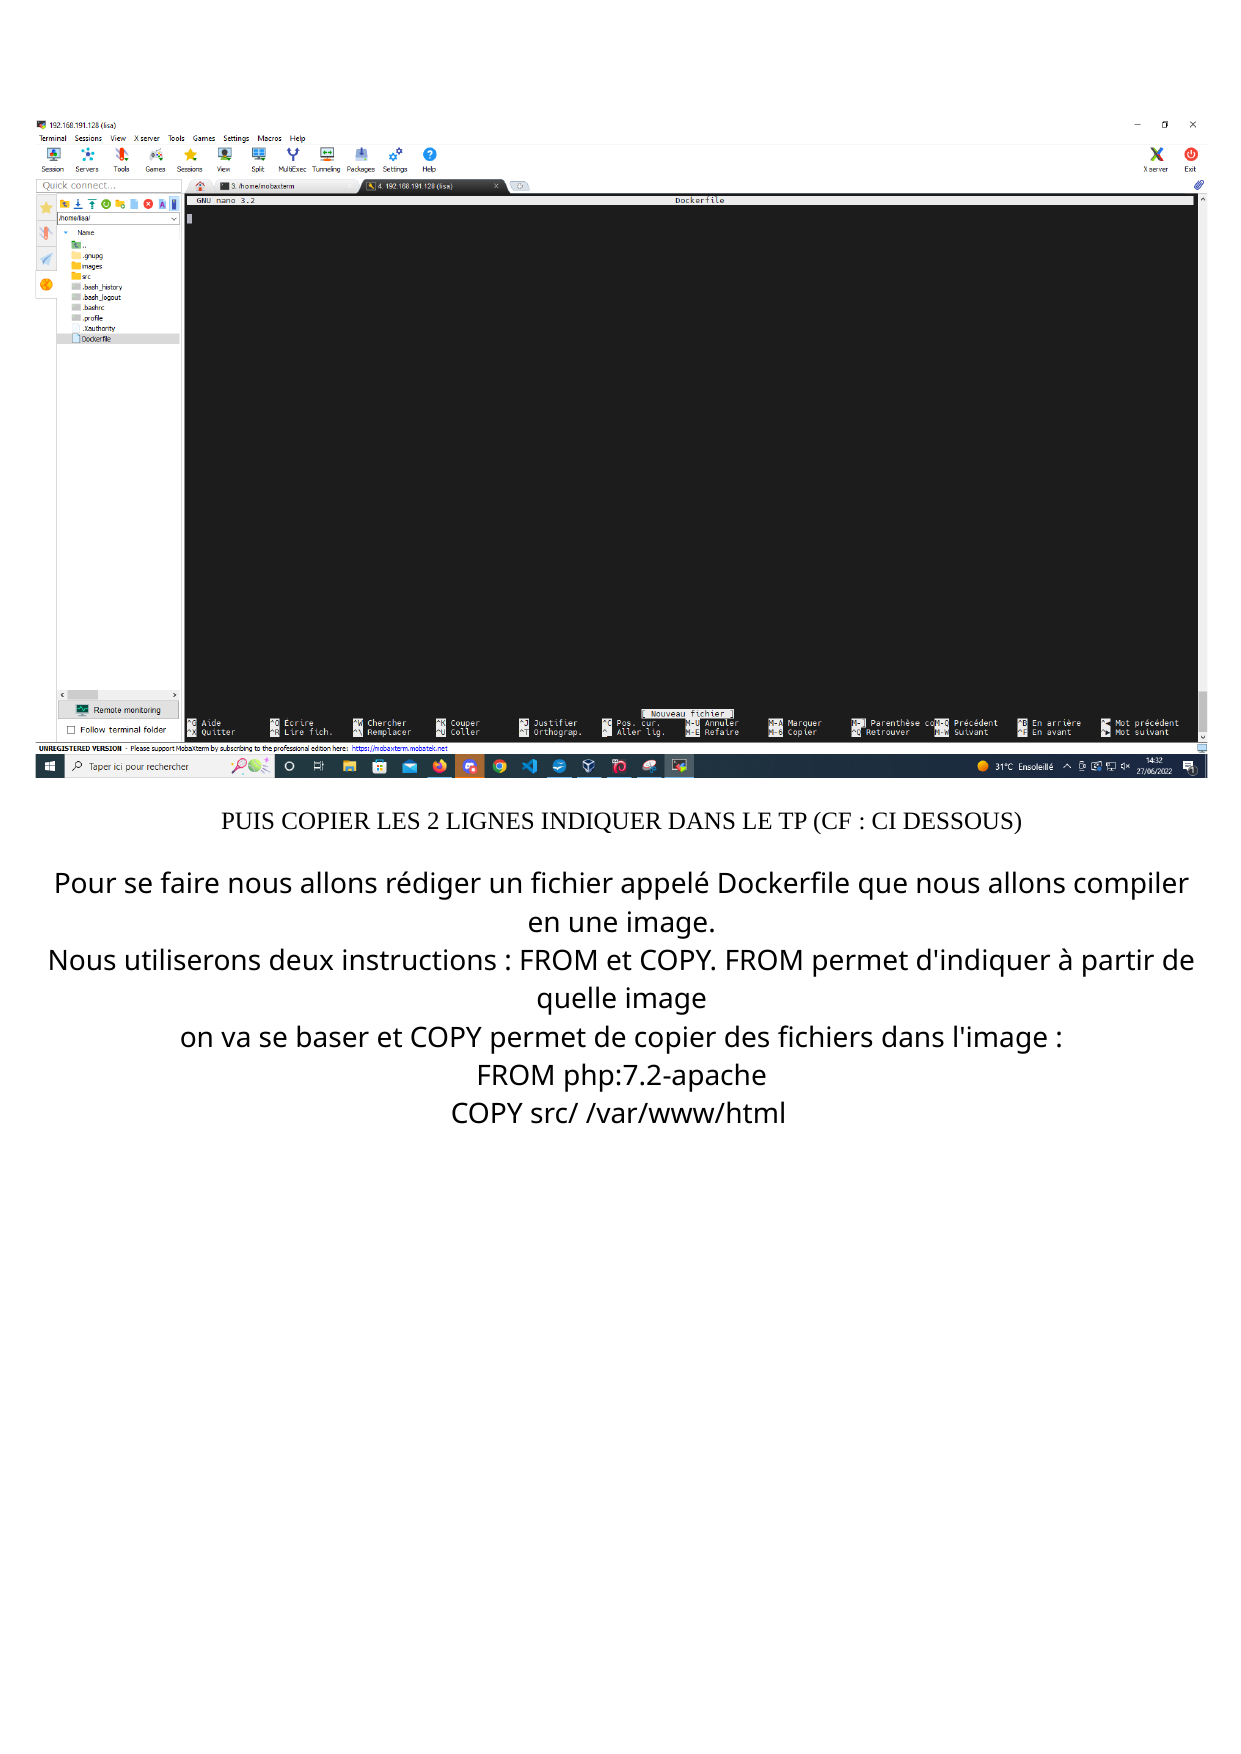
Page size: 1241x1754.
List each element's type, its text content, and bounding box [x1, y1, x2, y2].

picture [35, 118, 1208, 778]
text Pour se faire nous allons rédiger un fichier appelé Dockerfile que nous allons compiler en une image. Nous utiliserons deux instructions : FROM et COPY. FROM permet d'indiquer à partir de quelle image on va se baser et COPY permet de copier des fichiers dans l'image : FROM php:7.2-apache COPY src/ /var/www/html [36, 863, 1207, 1132]
text PUIS COPIER LES 2 LIGNES INDIQUER DANS LE TP (CF : CI DESSOUS) [36, 806, 1207, 835]
